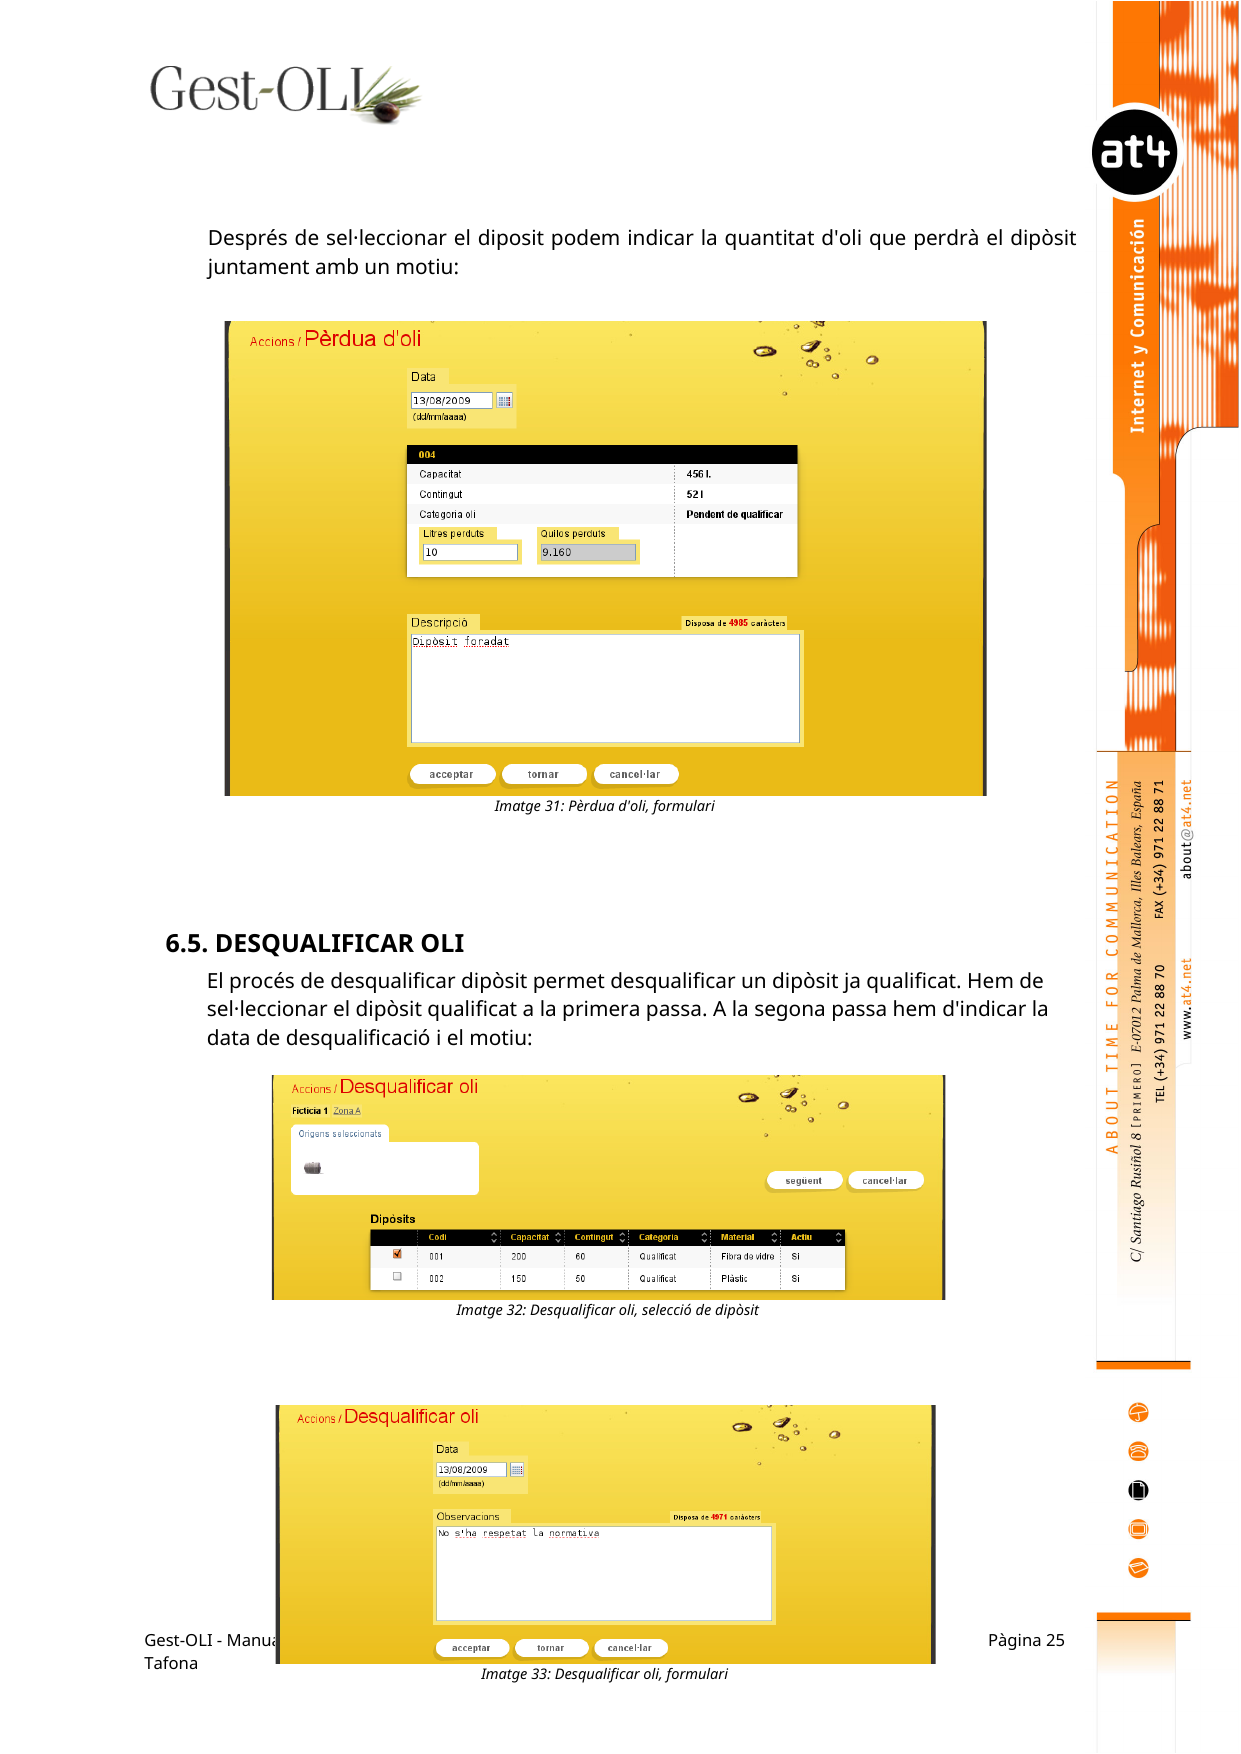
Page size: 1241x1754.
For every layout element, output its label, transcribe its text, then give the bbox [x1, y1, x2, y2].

picture [224, 321, 987, 796]
text Imatge 31: Pèrdua d'oli, formulari [224, 796, 986, 815]
subtitle 6.5. DESQUALIFICAR OLI [133, 926, 1078, 960]
picture [271, 1075, 946, 1300]
picture [275, 1405, 936, 1664]
picture [149, 66, 423, 126]
text Després de sel·leccionar el diposit podem indicar la quantitat d'oli que perdrà el dipòsit juntament amb un motiu: [208, 223, 1078, 280]
picture [1085, 1, 1239, 1753]
text El procés de desqualificar dipòsit permet desqualificar un dipòsit ja qualificat. Hem de sel·leccionar el dipòsit qualificat a la primera passa. A la segona passa hem d'indicar la data de desqualificació i el motiu: [207, 966, 1078, 1051]
text Imatge 33: Desqualificar oli, formulari [275, 1664, 935, 1683]
text Imatge 32: Desqualificar oli, selecció de dipòsit [272, 1300, 945, 1320]
